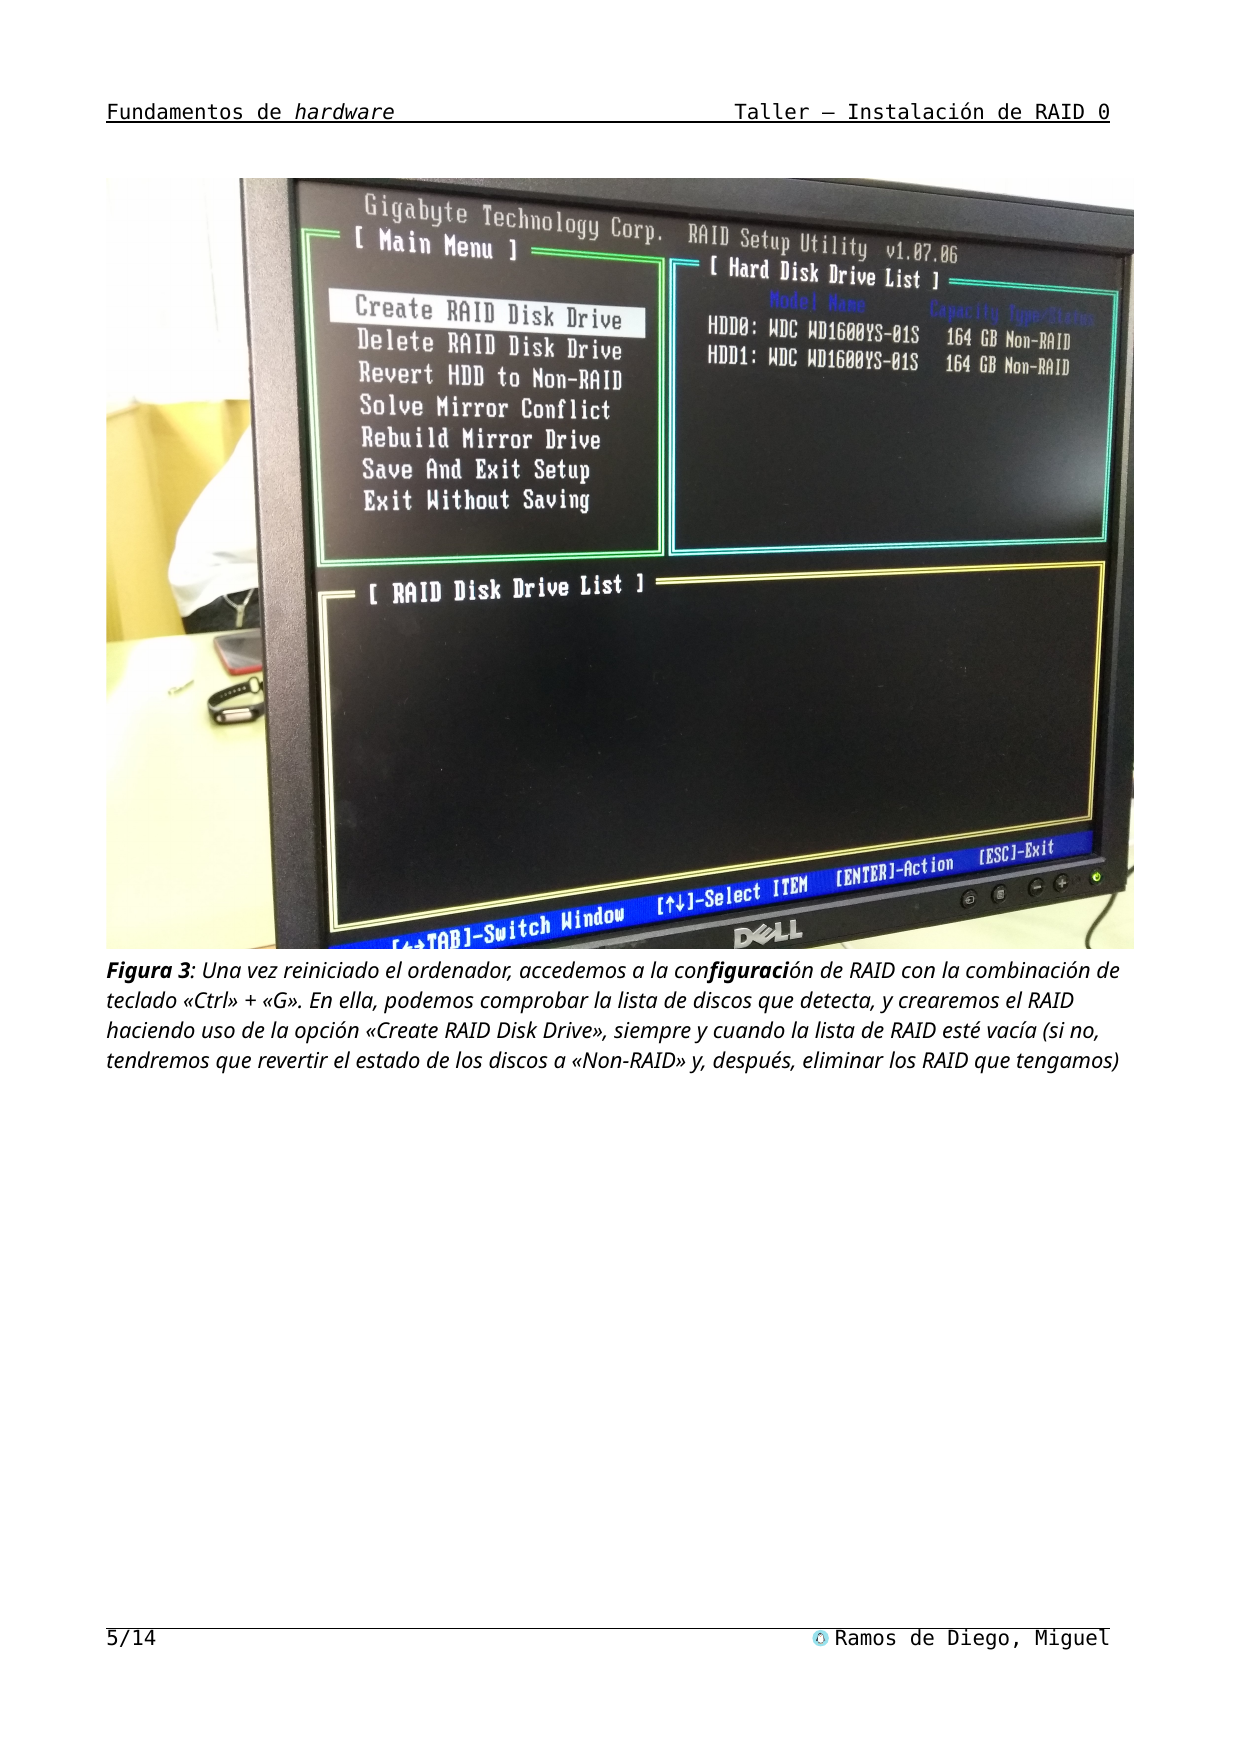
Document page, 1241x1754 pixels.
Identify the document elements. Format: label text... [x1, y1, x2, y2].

picture [106, 178, 1134, 949]
text Figura 3: Una vez reiniciado el ordenador, accedemos a la configuración de RAID con la combinación de teclado «Ctrl» + «G». En ella, podemos comprobar la lista de discos que detecta, y crearemos el RAID haciendo uso de la opción «Create RAID Disk Drive», siempre y cuando la lista de RAID esté vacía (si no, tendremos que revertir el estado de los discos a «Non-RAID» y, después, eliminar los RAID que tengamos) [106, 949, 1134, 1074]
